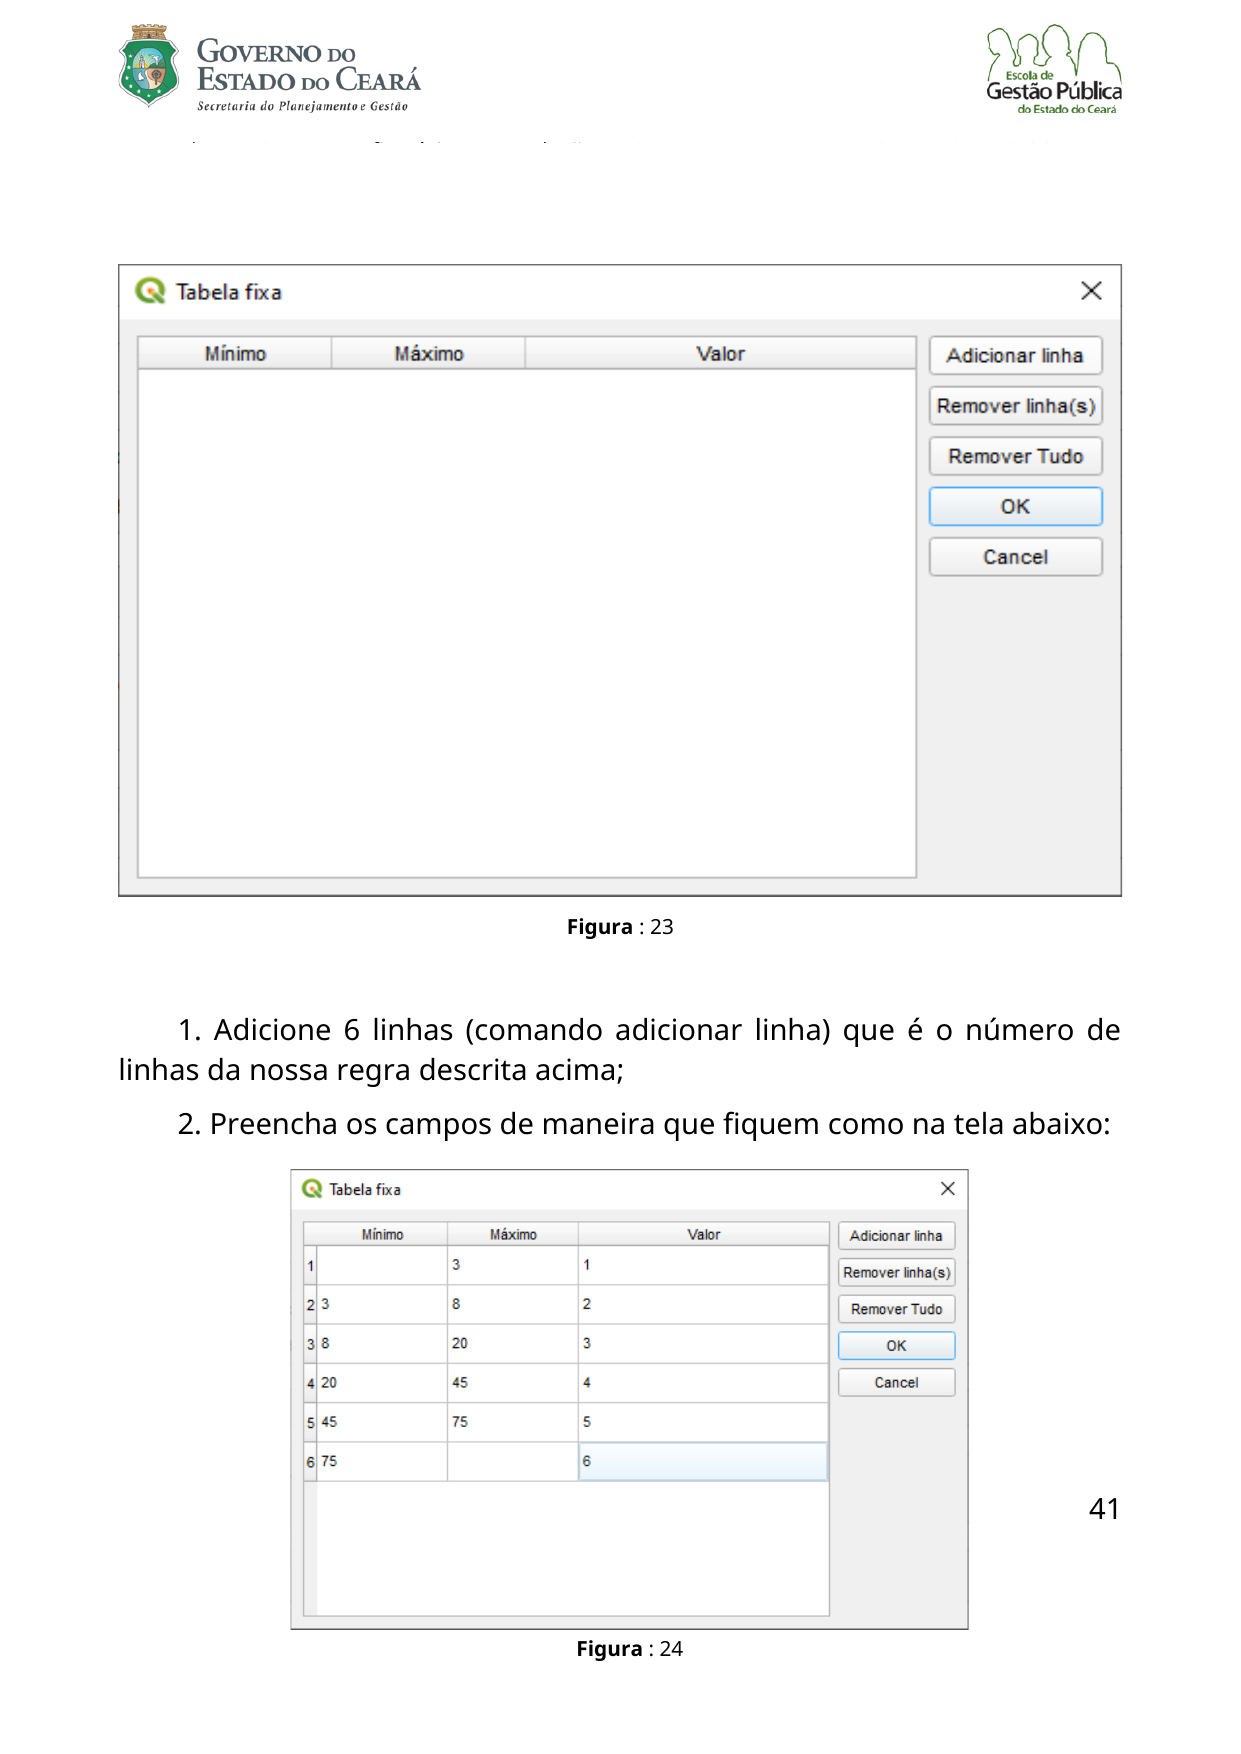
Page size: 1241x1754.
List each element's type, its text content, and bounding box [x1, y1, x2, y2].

picture [118, 264, 1123, 897]
text Figura : 24 [291, 1630, 969, 1663]
text 2. Preencha os campos de maneira que fiquem como na tela abaixo: [118, 1103, 1122, 1143]
text Figura : 23 [118, 897, 1122, 941]
text 1. Adicione 6 linhas (comando adicionar linha) que é o número de linhas da nossa regra descrita acima; [118, 1009, 1122, 1089]
picture [290, 1169, 969, 1630]
picture [118, 24, 1122, 113]
